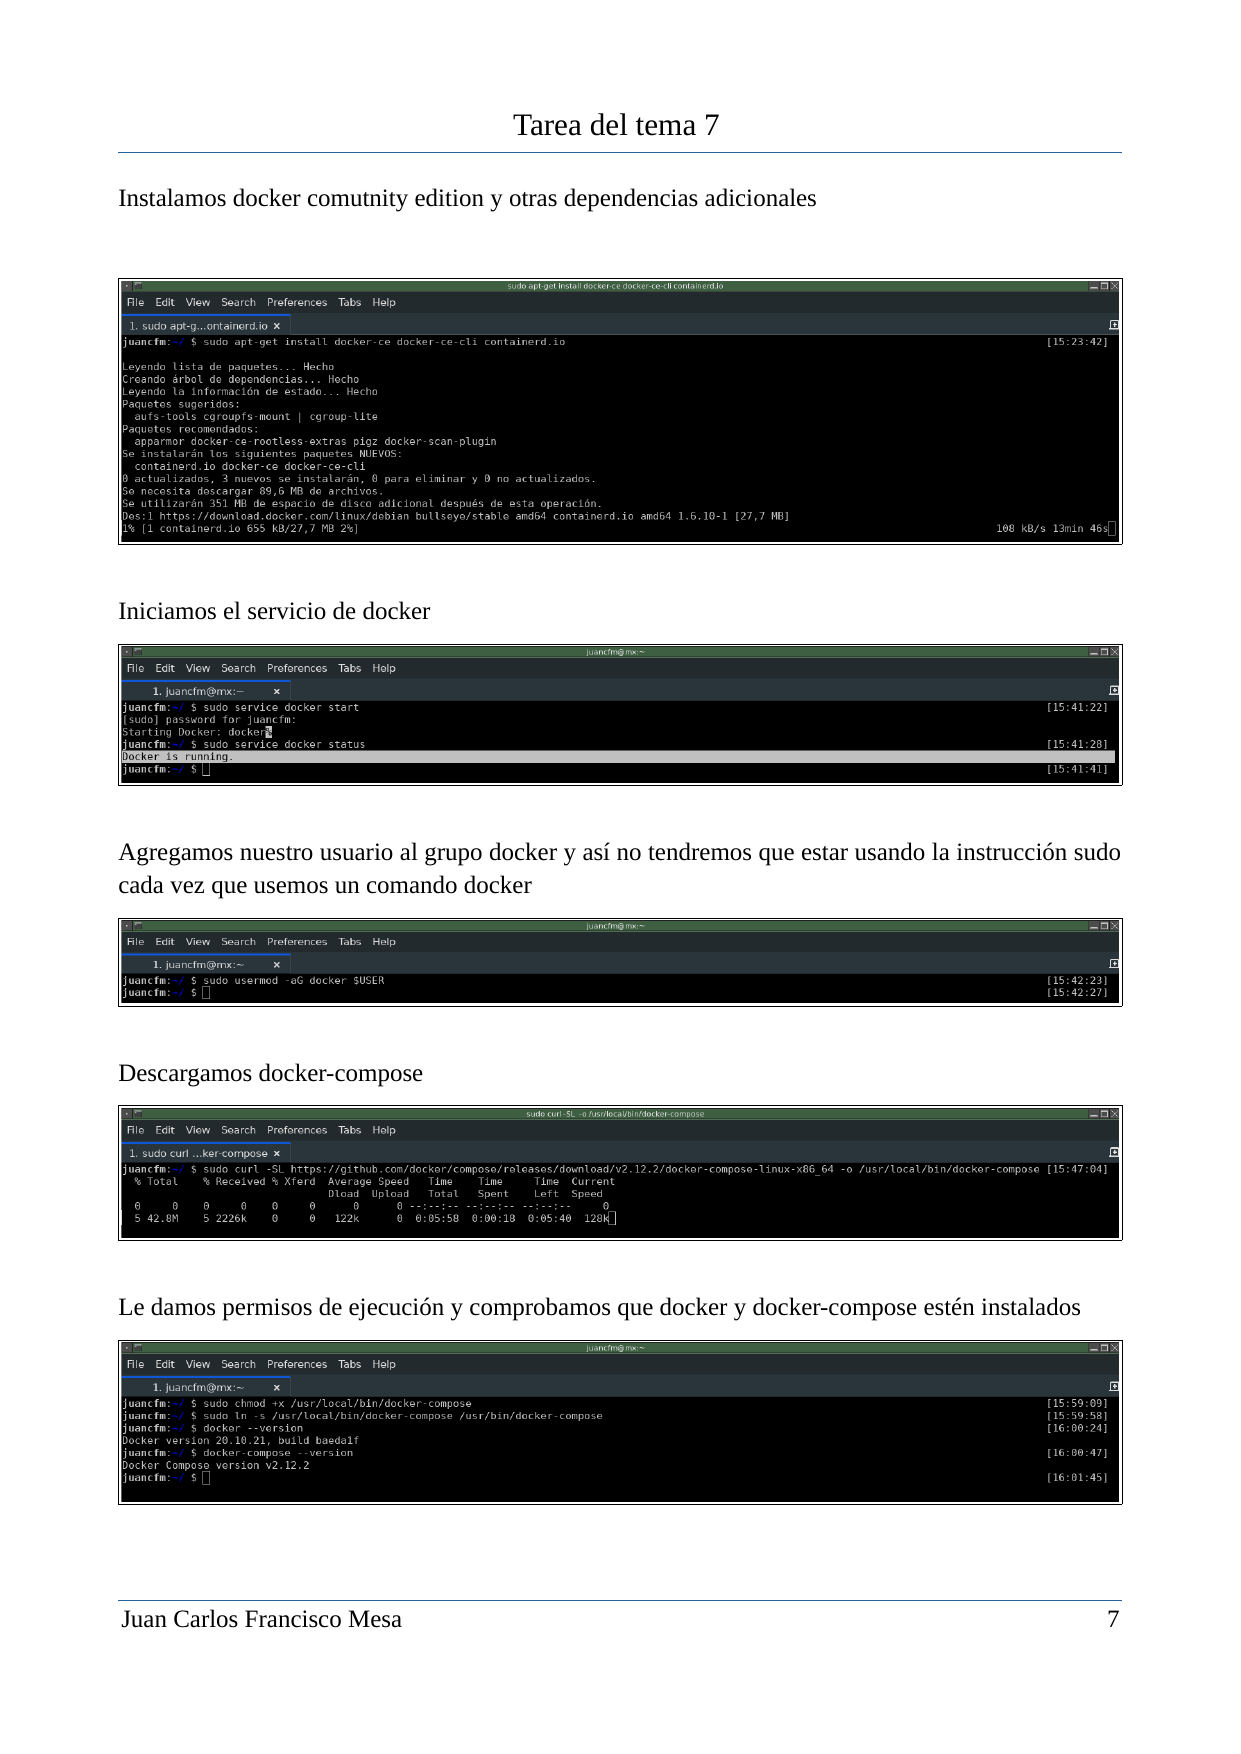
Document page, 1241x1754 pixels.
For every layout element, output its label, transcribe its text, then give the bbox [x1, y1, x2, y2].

picture [121, 281, 1119, 542]
text Iniciamos el servicio de docker [118, 596, 1122, 625]
picture [121, 1108, 1119, 1238]
picture [121, 920, 1119, 1003]
picture [121, 1342, 1119, 1502]
text Le damos permisos de ejecución y comprobamos que docker y docker-compose estén instalados [118, 1292, 1122, 1321]
text Descargamos docker-compose [118, 1058, 1122, 1087]
picture [121, 646, 1119, 783]
text Instalamos docker comutnity edition y otras dependencias adicionales [118, 183, 1122, 212]
text Agregamos nuestro usuario al grupo docker y así no tendremos que estar usando la instrucción sudo cada vez que usemos un comando docker [118, 837, 1122, 899]
